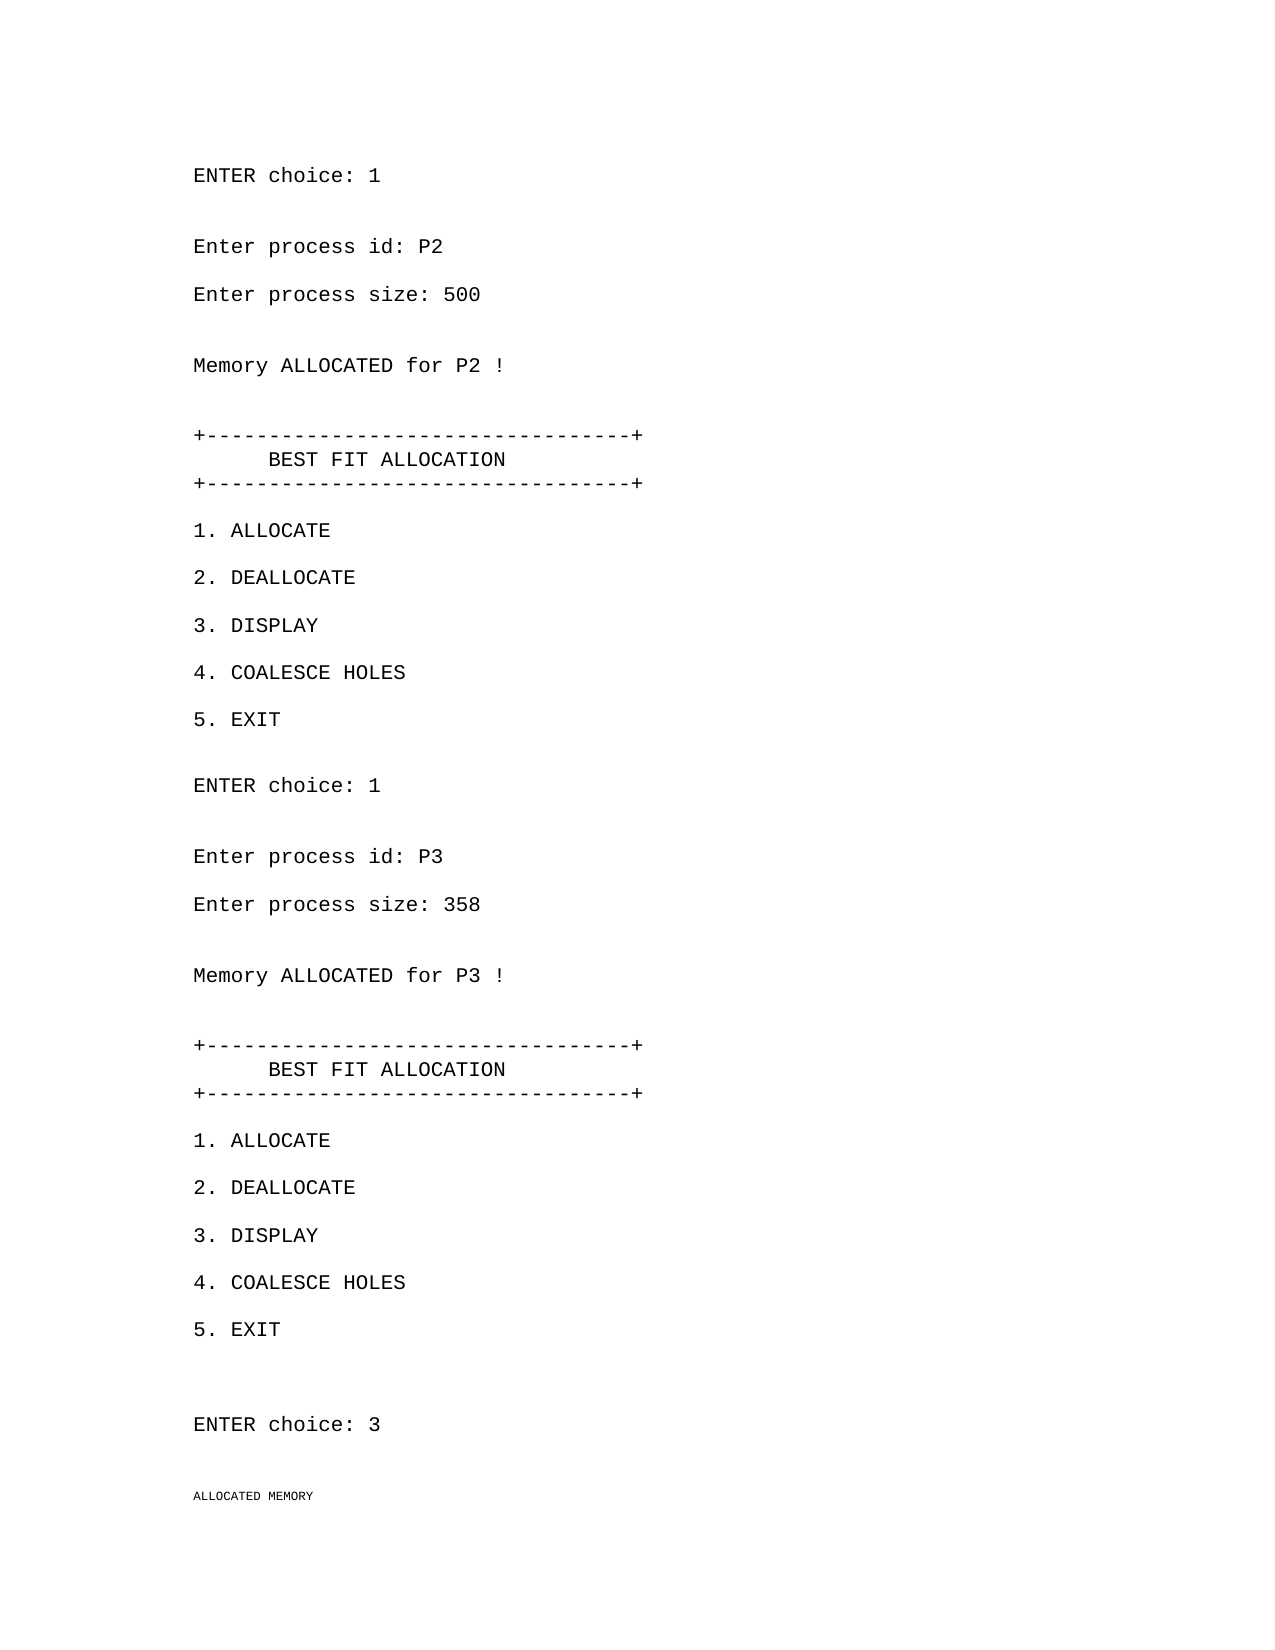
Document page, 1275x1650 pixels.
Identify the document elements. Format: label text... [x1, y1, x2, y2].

text 1. ALLOCATE [118, 520, 1157, 544]
text Enter process size: 500 [118, 284, 1157, 307]
text 3. DISPLAY [118, 615, 1157, 638]
text ENTER choice: 1 [118, 165, 1157, 189]
text 3. DISPLAY [118, 1225, 1157, 1248]
text +----------------------------------+ [118, 1083, 1157, 1106]
text 1. ALLOCATE [118, 1130, 1157, 1154]
text 5. EXIT [118, 709, 1157, 733]
text +----------------------------------+ [118, 426, 1157, 449]
text ENTER choice: 3 [118, 1414, 1157, 1437]
text ALLOCATED MEMORY [118, 1489, 1157, 1504]
text 4. COALESCE HOLES [118, 662, 1157, 686]
text Memory ALLOCATED for P2 ! [118, 354, 1157, 378]
text BEST FIT ALLOCATION [118, 1059, 1157, 1083]
text 5. EXIT [118, 1319, 1157, 1343]
text 2. DEALLOCATE [118, 1177, 1157, 1201]
text Enter process size: 358 [118, 894, 1157, 917]
text +----------------------------------+ [118, 1036, 1157, 1059]
text Enter process id: P3 [118, 846, 1157, 870]
text 2. DEALLOCATE [118, 567, 1157, 591]
text ENTER choice: 1 [118, 775, 1157, 799]
text +----------------------------------+ [118, 473, 1157, 496]
text 4. COALESCE HOLES [118, 1272, 1157, 1296]
text BEST FIT ALLOCATION [118, 449, 1157, 473]
text Enter process id: P2 [118, 236, 1157, 260]
text Memory ALLOCATED for P3 ! [118, 964, 1157, 988]
